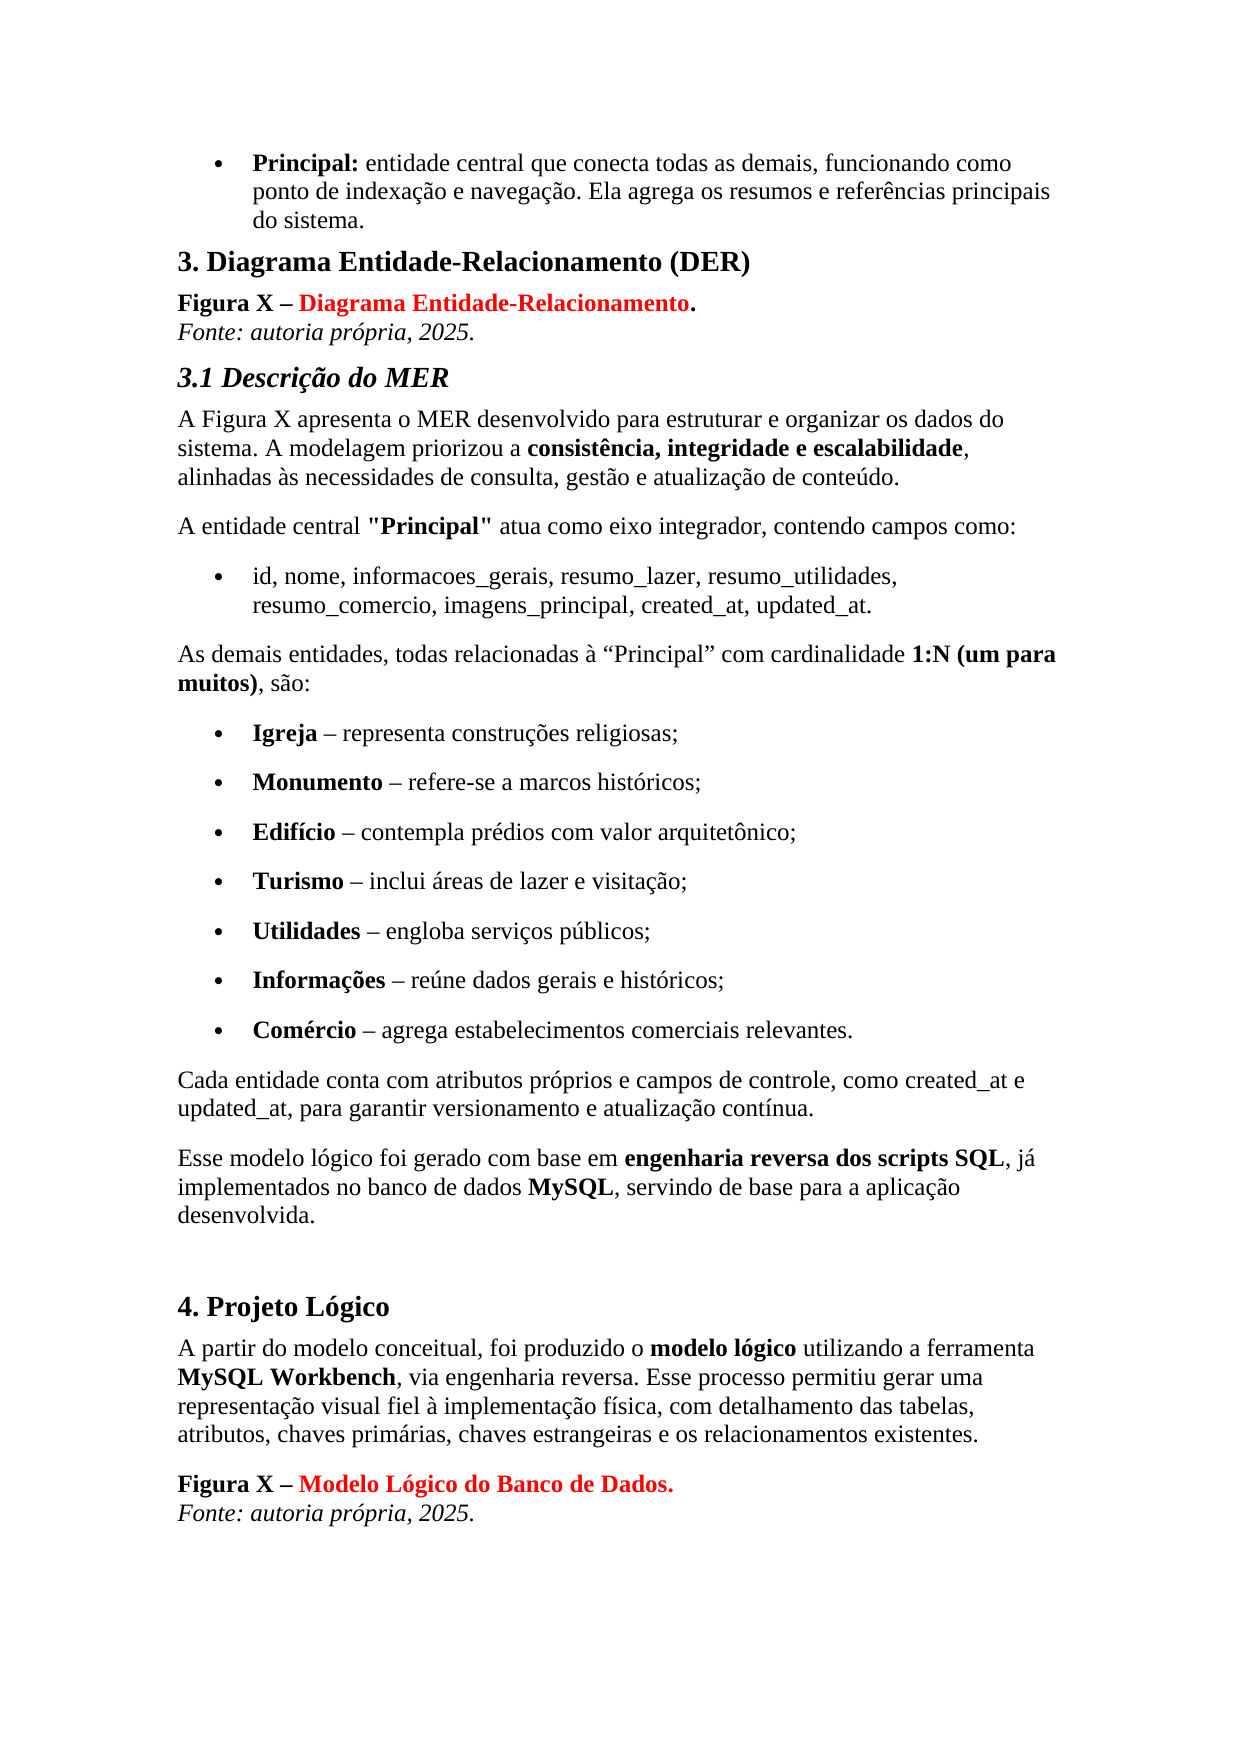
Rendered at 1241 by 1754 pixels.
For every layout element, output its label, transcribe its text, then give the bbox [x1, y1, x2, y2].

text A partir do modelo conceitual, foi produzido o modelo lógico utilizando a ferramenta MySQL Workbench, via engenharia reversa. Esse processo permitiu gerar uma representação visual fiel à implementação física, com detalhamento das tabelas, atributos, chaves primárias, chaves estrangeiras e os relacionamentos existentes. [177, 1333, 1063, 1448]
list Utilidades – engloba serviços públicos; [215, 916, 1063, 945]
list Edifício – contempla prédios com valor arquitetônico; [215, 817, 1063, 846]
list Principal: entidade central que conecta todas as demais, funcionando como ponto de indexação e navegação. Ela agrega os resumos e referências principais do sistema. [215, 148, 1063, 234]
text 3. Diagrama Entidade-Relacionamento (DER) [177, 244, 1063, 278]
text As demais entidades, todas relacionadas à “Principal” com cardinalidade 1:N (um para muitos), são: [177, 639, 1063, 697]
text 4. Projeto Lógico [177, 1289, 1063, 1323]
text Figura X – Modelo Lógico do Banco de Dados. Fonte: autoria própria, 2025. [177, 1469, 1063, 1527]
list Informações – reúne dados gerais e históricos; [215, 966, 1063, 994]
text Figura X – Diagrama Entidade-Relacionamento. Fonte: autoria própria, 2025. [177, 288, 1063, 346]
text A Figura X apresenta o MER desenvolvido para estruturar e organizar os dados do sistema. A modelagem priorizou a consistência, integridade e escalabilidade, alinhadas às necessidades de consulta, gestão e atualização de conteúdo. [177, 404, 1063, 491]
list id, nome, informacoes_gerais, resumo_lazer, resumo_utilidades, resumo_comercio, imagens_principal, created_at, updated_at. [215, 561, 1063, 618]
text Esse modelo lógico foi gerado com base em engenharia reversa dos scripts SQL, já implementados no banco de dados MySQL, servindo de base para a aplicação desenvolvida. [177, 1143, 1063, 1229]
list Comércio – agrega estabelecimentos comerciais relevantes. [215, 1015, 1063, 1044]
list Monumento – refere-se a marcos históricos; [215, 767, 1063, 796]
text A entidade central "Principal" atua como eixo integrador, contendo campos como: [177, 511, 1063, 540]
list Turismo – inclui áreas de lazer e visitação; [215, 866, 1063, 895]
list Igreja – representa construções religiosas; [215, 718, 1063, 746]
subtitle 3.1 Descrição do MER [177, 360, 1063, 394]
text Cada entidade conta com atributos próprios e campos de controle, como created_at e updated_at, para garantir versionamento e atualização contínua. [177, 1065, 1063, 1122]
